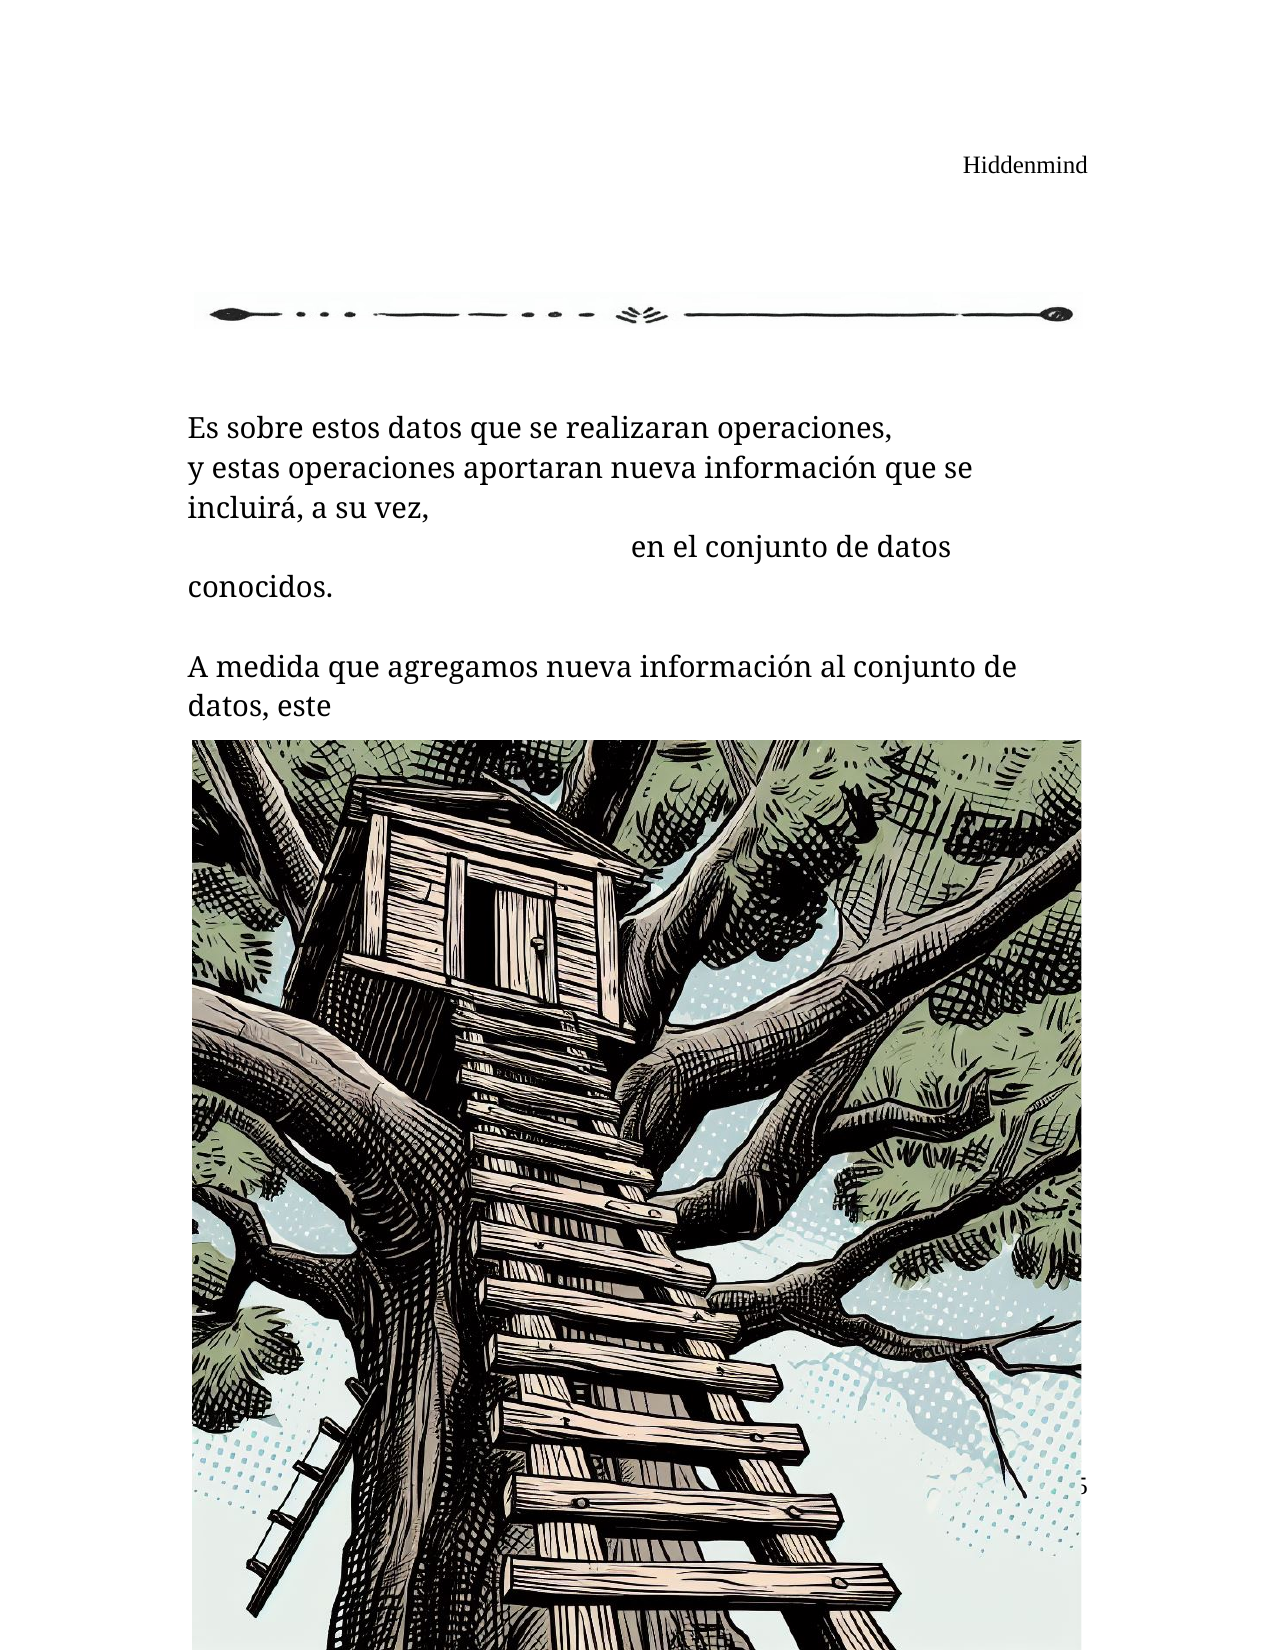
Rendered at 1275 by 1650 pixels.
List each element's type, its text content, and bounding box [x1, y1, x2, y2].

picture [193, 292, 1083, 329]
text en el conjunto de datos conocidos. [187, 527, 1087, 606]
picture [192, 740, 1082, 1650]
text "cambia de estado". [187, 725, 1087, 804]
text A medida que agregamos nueva información al conjunto de datos, este [187, 646, 1087, 725]
text y estas operaciones aportaran nueva información que se incluirá, a su vez, [187, 447, 1087, 527]
text Es sobre estos datos que se realizaran operaciones, [187, 408, 1087, 447]
